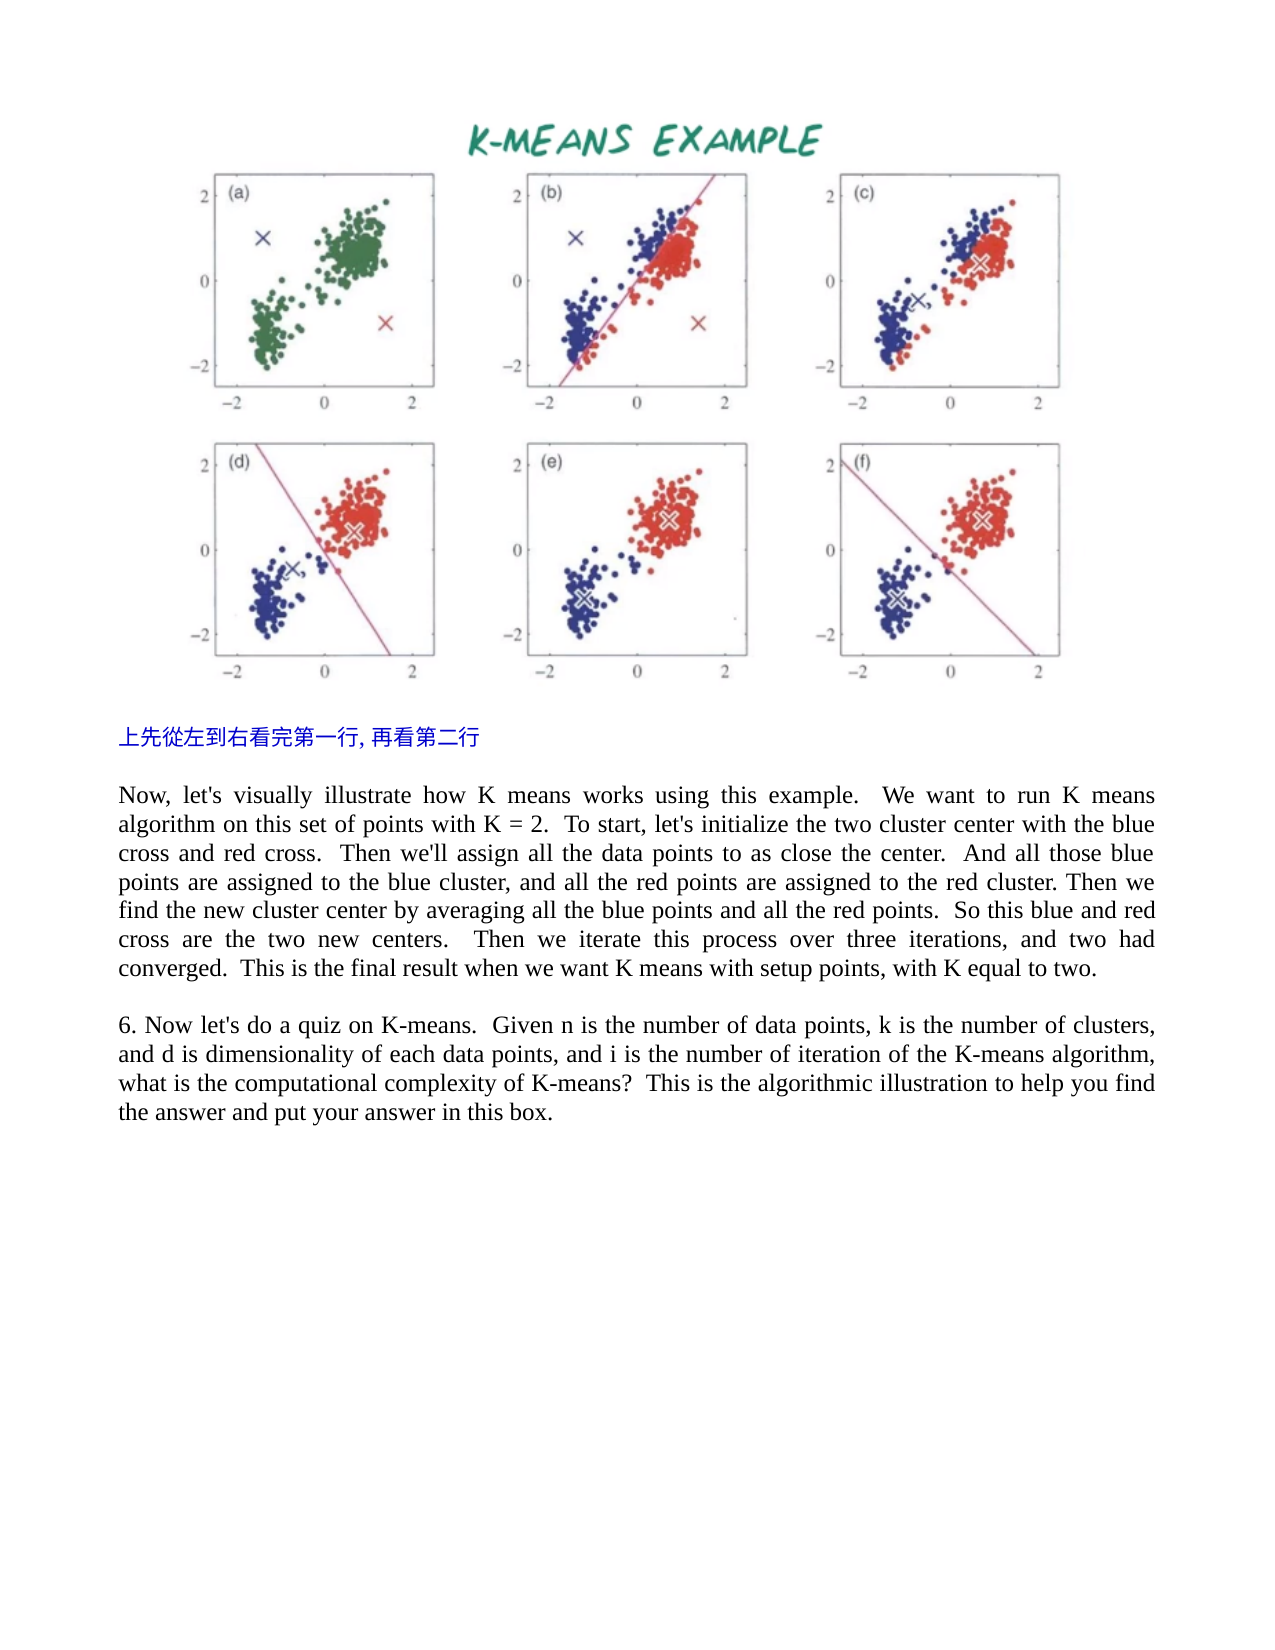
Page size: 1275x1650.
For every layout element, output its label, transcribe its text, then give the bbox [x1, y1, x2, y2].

text Now, let's visually illustrate how K means works using this example. We want to run K means algorithm on this set of points with K = 2. To start, let's initialize the two cluster center with the blue cross and red cross. Then we'll assign all the data points to as close the center. And all those blue points are assigned to the blue cluster, and all the red points are assigned to the red cluster. Then we find the new cluster center by averaging all the blue points and all the red points. So this blue and red cross are the two new centers. Then we iterate this process over three iterations, and two had converged. This is the final result when we want K means with setup points, with K equal to two. [118, 780, 1157, 982]
text 上先從左到右看完第一行, 再看第二行 [118, 720, 1157, 752]
text 6. Now let's do a quiz on K-means. Given n is the number of data points, k is the number of clusters, and d is dimensionality of each data points, and i is the number of iteration of the K-means algorithm, what is the computational complexity of K-means? This is the algorithmic illustration to help you find the answer and put your answer in this box. [118, 1010, 1157, 1125]
picture [118, 118, 1157, 692]
